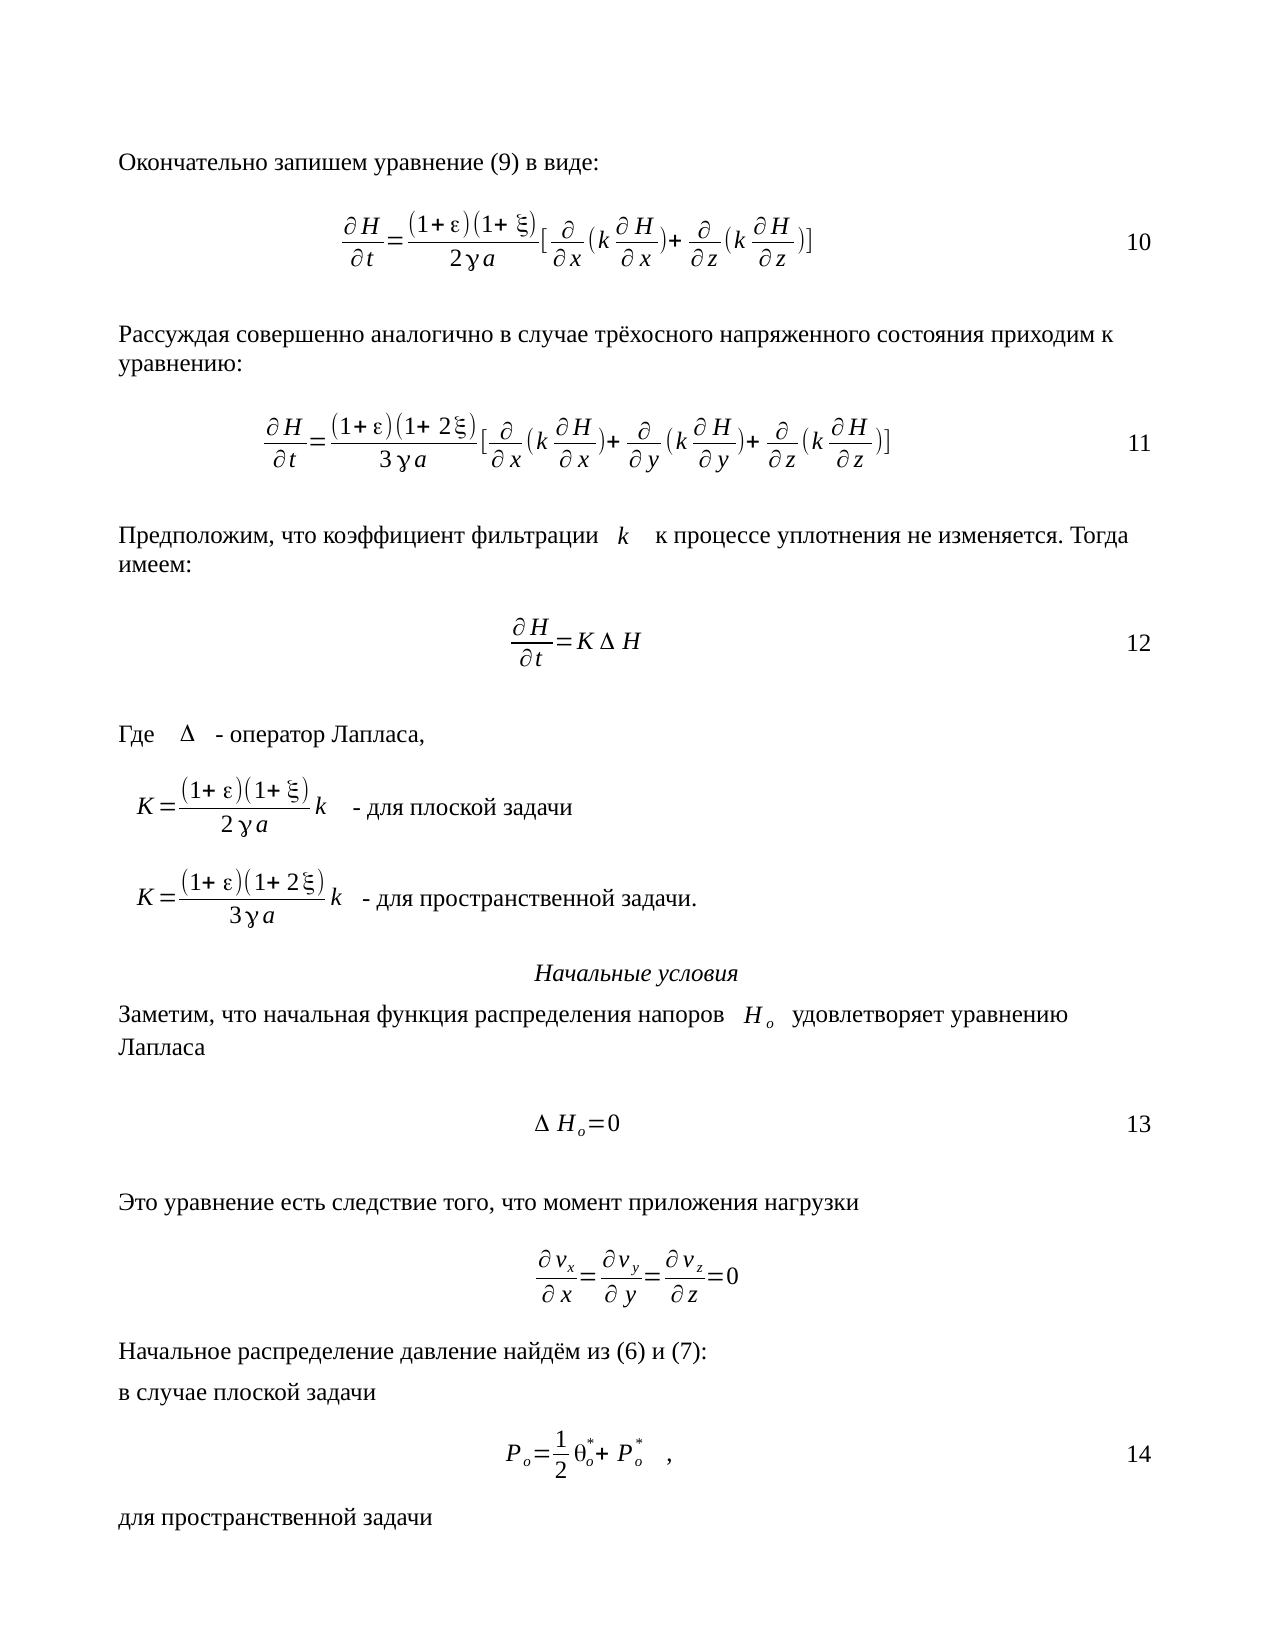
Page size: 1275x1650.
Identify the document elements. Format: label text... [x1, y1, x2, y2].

table_header [118, 1102, 1041, 1158]
text Где - оператор Лапласа, [118, 719, 1157, 747]
text - для пространственной задачи. [118, 867, 1157, 929]
text Окончательно запишем уравнение (9) в виде: [118, 147, 1157, 176]
table_header [118, 406, 1041, 492]
text Начальное распределение давление найдём из (6) и (7): [118, 1336, 1157, 1365]
text - для плоской задачи [118, 776, 1157, 838]
text Это уравнение есть следствие того, что момент приложения нагрузки [118, 1187, 1157, 1216]
table_header 10 [1041, 204, 1157, 291]
table_header 11 [1041, 406, 1157, 492]
text Заметим, что начальная функция распределения напоровудовлетворяет уравнению Лапласа [118, 999, 1157, 1061]
text Рассуждая совершенно аналогично в случае трёхосного напряженного состояния приходим к уравнению: [118, 319, 1157, 377]
text в случае плоской задачи [118, 1377, 1157, 1406]
table_header 14 [1041, 1419, 1157, 1502]
text для пространственной задачи [118, 1502, 1157, 1531]
text Предположим, что коэффициент фильтрации к процессе уплотнения не изменяется. Тогда имеем: [118, 521, 1157, 578]
text Начальные условия [118, 958, 1157, 987]
table_header , [118, 1419, 1041, 1502]
table_header [118, 607, 1041, 690]
table_header 13 [1041, 1102, 1157, 1158]
table_header 12 [1041, 607, 1157, 690]
table_header [118, 204, 1041, 291]
